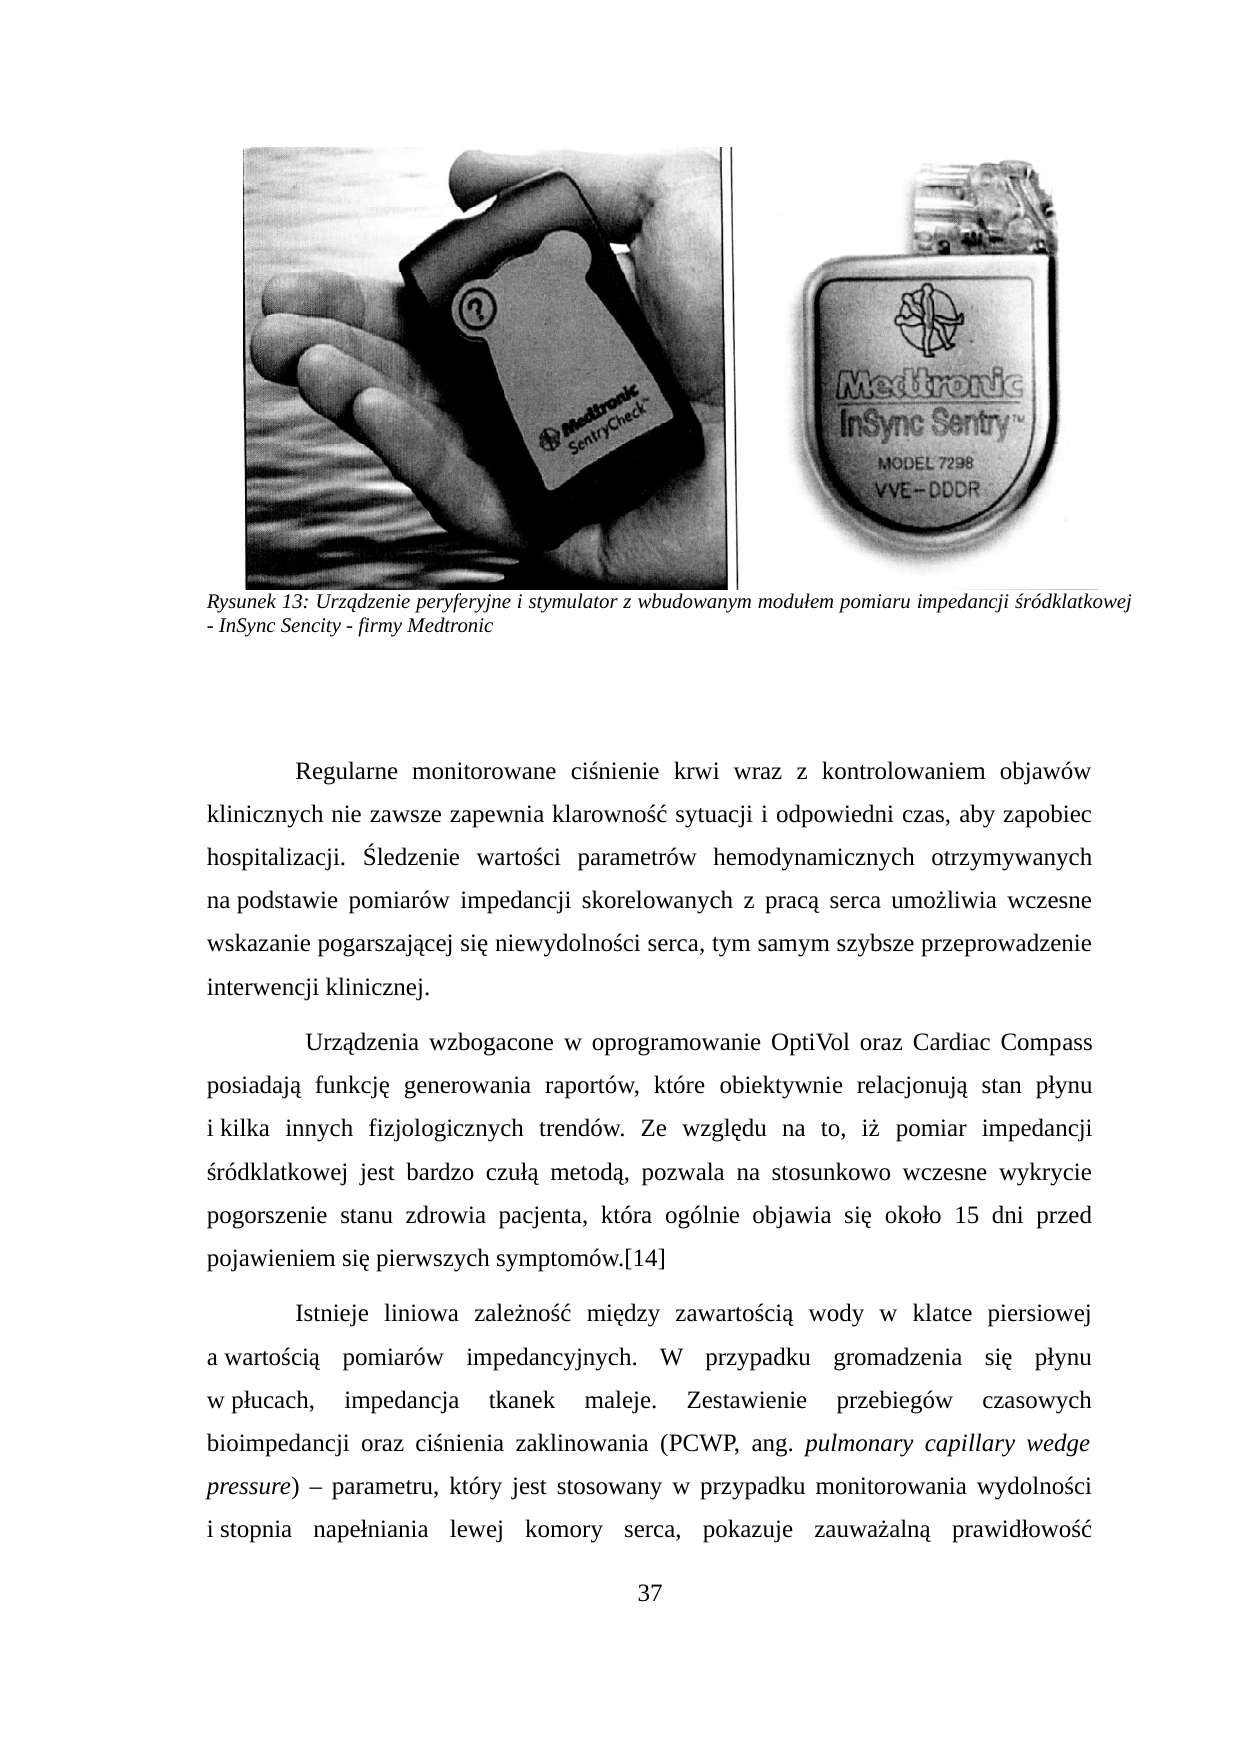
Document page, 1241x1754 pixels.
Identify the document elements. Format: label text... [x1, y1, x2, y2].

picture [243, 147, 1099, 590]
text Regularne monitorowane ciśnienie krwi wraz z kontrolowaniem objawów klinicznych nie zawsze zapewnia klarowność sytuacji i odpowiedni czas, aby zapobiec hospitalizacji. Śledzenie wartości parametrów hemodynamicznych otrzymywanych na podstawie pomiarów impedancji skorelowanych z pracą serca umożliwia wczesne wskazanie pogarszającej się niewydolności serca, tym samym szybsze przeprowadzenie interwencji klinicznej. [207, 742, 1093, 1000]
text Istnieje liniowa zależność między zawartością wody w klatce piersiowej a wartością pomiarów impedancyjnych. W przypadku gromadzenia się płynu w płucach, impedancja tkanek maleje. Zestawienie przebiegów czasowych bioimpedancji oraz ciśnienia zaklinowania (PCWP, ang. pulmonary capillary wedge pressure) – parametru, który jest stosowany w przypadku monitorowania wydolności i stopnia napełniania lewej komory serca, pokazuje zauważalną prawidłowość [207, 1298, 1093, 1543]
text Urządzenia wzbogacone w oprogramowanie OptiVol oraz Cardiac Compass posiadają funkcję generowania raportów, które obiektywnie relacjonują stan płynu i kilka innych fizjologicznych trendów. Ze względu na to, iż pomiar impedancji śródklatkowej jest bardzo czułą metodą, pozwala na stosunkowo wczesne wykrycie pogorszenie stanu zdrowia pacjenta, która ogólnie objawia się około 15 dni przed pojawieniem się pierwszych symptomów.[14] [207, 1027, 1093, 1272]
text Rysunek 13: Urządzenie peryferyjne i stymulator z wbudowanym modułem pomiaru impedancji śródklatkowej - InSync Sencity - firmy Medtronic [207, 160, 1135, 637]
